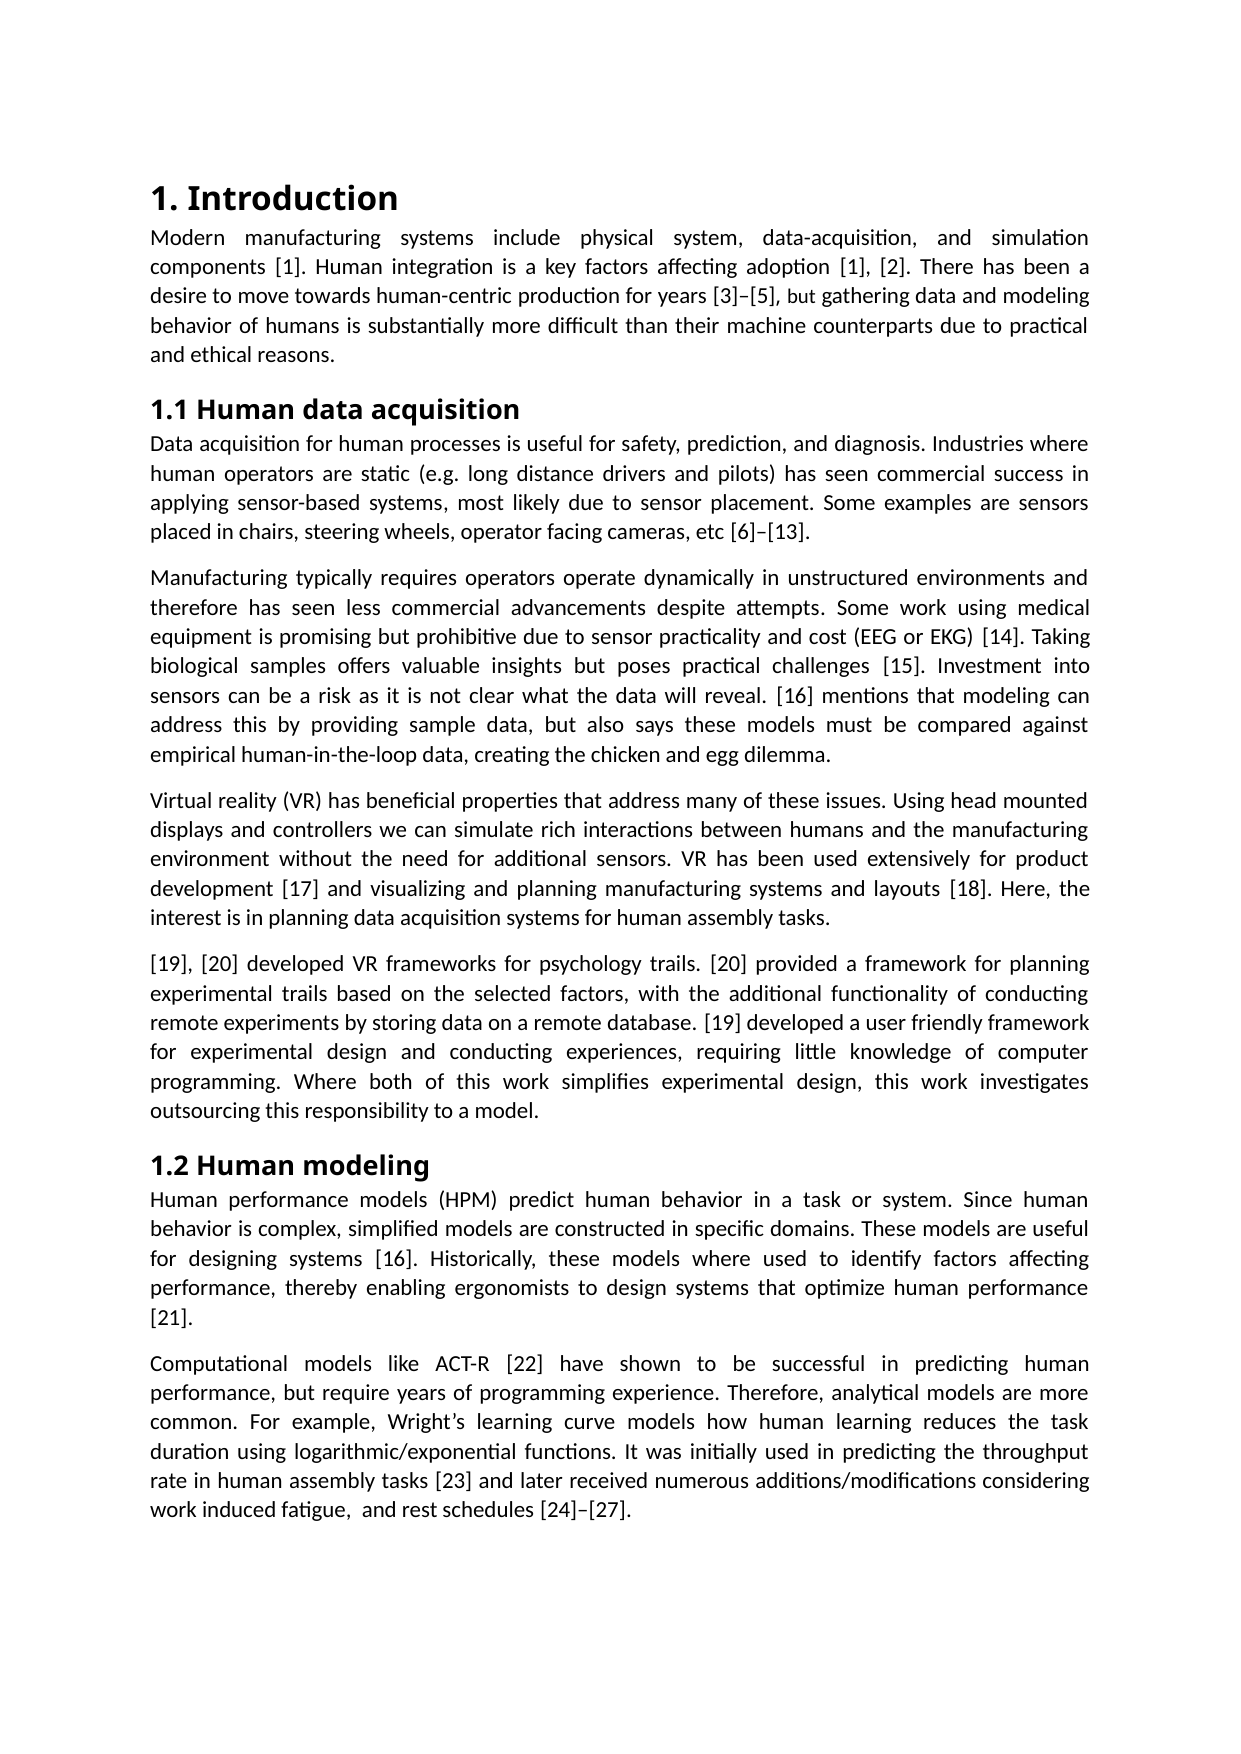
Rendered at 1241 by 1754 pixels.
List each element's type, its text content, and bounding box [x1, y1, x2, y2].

text Manufacturing typically requires operators operate dynamically in unstructured environments and therefore has seen less commercial advancements despite attempts. Some work using medical equipment is promising but prohibitive due to sensor practicality and cost (EEG or EKG) [14]⁠. Taking biological samples offers valuable insights but poses practical challenges [15]⁠. Investment into sensors can be a risk as it is not clear what the data will reveal. [16]⁠ mentions that modeling can address this by providing sample data, but also says these models must be compared against empirical human-in-the-loop data, creating the chicken and egg dilemma. [150, 563, 1090, 768]
text Human performance models (HPM) predict human behavior in a task or system. Since human behavior is complex, simplified models are constructed in specific domains. These models are useful for designing systems [16]⁠. Historically, these models where used to identify factors affecting performance, thereby enabling ergonomists to design systems that optimize human performance [21]⁠. [150, 1185, 1090, 1331]
text [19], [20] developed VR frameworks for psychology trails. [20]⁠ provided a framework for planning experimental trails based on the selected factors, with the additional functionality of conducting remote experiments by storing data on a remote database. [19]⁠ developed a user friendly framework for experimental design and conducting experiences, requiring little knowledge of computer programming. Where both of this work simplifies experimental design, this work investigates outsourcing this responsibility to a model. [150, 949, 1090, 1124]
text Virtual reality (VR) has beneficial properties that address many of these issues. Using head mounted displays and controllers we can simulate rich interactions between humans and the manufacturing environment without the need for additional sensors. VR has been used extensively for product development [17]⁠ and visualizing and planning manufacturing systems and layouts [18]⁠. Here, the interest is in planning data acquisition systems for human assembly tasks. [150, 786, 1090, 931]
text Computational models like ACT-R [22]⁠ have shown to be successful in predicting human performance, but require years of programming experience. Therefore, analytical models are more common. For example, Wright’s learning curve models how human learning reduces the task duration using logarithmic/exponential functions. It was initially used in predicting the throughput rate in human assembly tasks [23]⁠ and later received numerous additions/modifications considering work induced fatigue, and rest schedules [24]–[27]. [150, 1349, 1090, 1523]
subtitle Introduction [150, 175, 1090, 220]
text Modern manufacturing systems include physical system, data-acquisition, and simulation components [1]⁠. Human integration is a key factors affecting adoption [1], [2]⁠. There has been a desire to move towards human-centric production for years [3]–[5]⁠, but gathering data and modeling behavior of humans is substantially more difficult than their machine counterparts due to practical and ethical reasons. [150, 223, 1090, 368]
subtitle Human data acquisition [150, 391, 1090, 428]
subtitle Human modeling [150, 1146, 1090, 1183]
text Data acquisition for human processes is useful for safety, prediction, and diagnosis. Industries where human operators are static (e.g. long distance drivers and pilots) has seen commercial success in applying sensor-based systems, most likely due to sensor placement. Some examples are sensors placed in chairs, steering wheels, operator facing cameras, etc [6]–[13]. [150, 429, 1090, 546]
